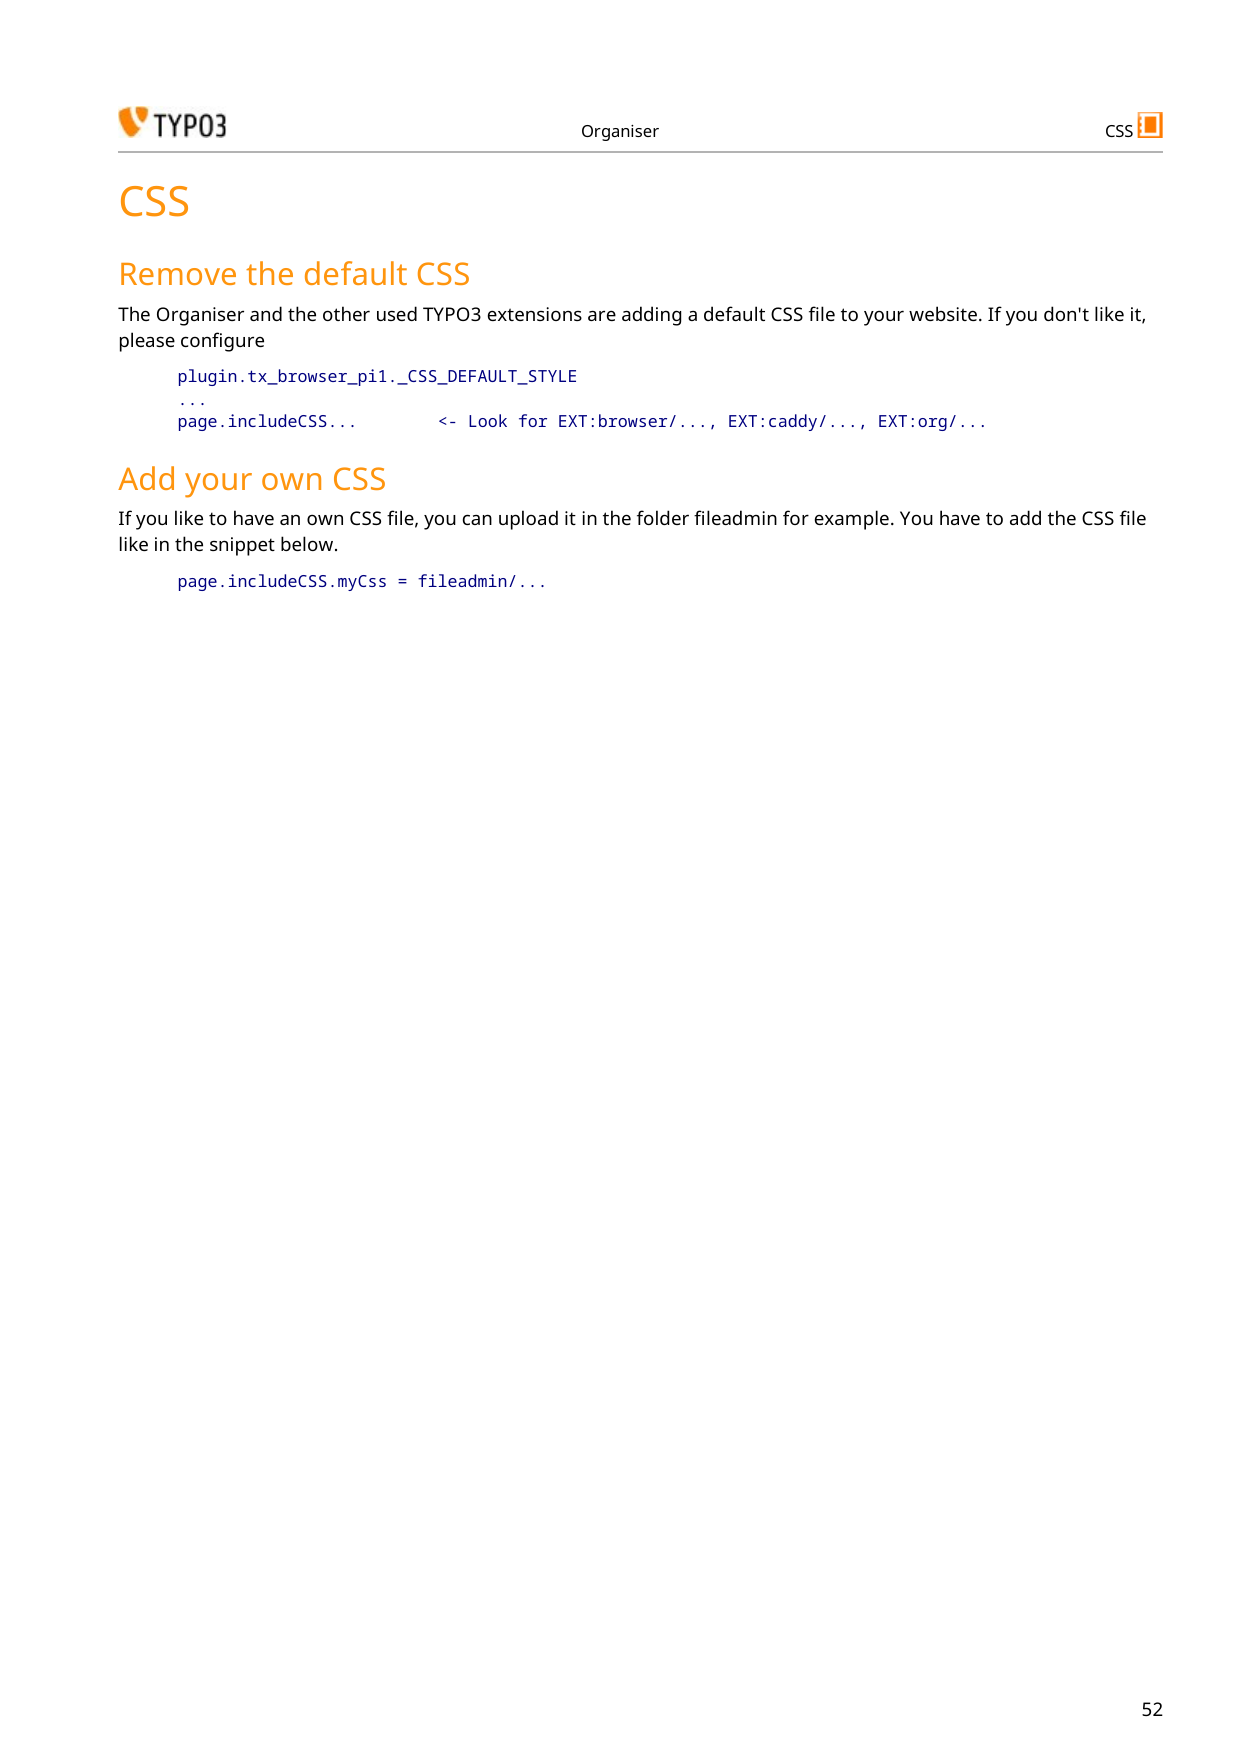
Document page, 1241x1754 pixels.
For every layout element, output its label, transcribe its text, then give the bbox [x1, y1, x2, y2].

picture [118, 106, 227, 138]
text page.includeCSS... <- Look for EXT:browser/..., EXT:caddy/..., EXT:org/... [177, 410, 1163, 433]
picture [1137, 112, 1163, 138]
subtitle Remove the default CSS [118, 252, 1163, 295]
text If you like to have an own CSS file, you can upload it in the folder fileadmin for example. You have to add the CSS file like in the snippet below. [118, 505, 1163, 557]
text page.includeCSS.myCss = fileadmin/... [177, 569, 1163, 592]
subtitle Add your own CSS [118, 456, 1163, 499]
text The Organiser and the other used TYPO3 extensions are adding a default CSS file to your website. If you don't like it, please configure [118, 301, 1163, 353]
text ... [177, 388, 1163, 410]
text plugin.tx_browser_pi1._CSS_DEFAULT_STYLE [177, 365, 1163, 388]
subtitle CSS [118, 172, 1163, 229]
